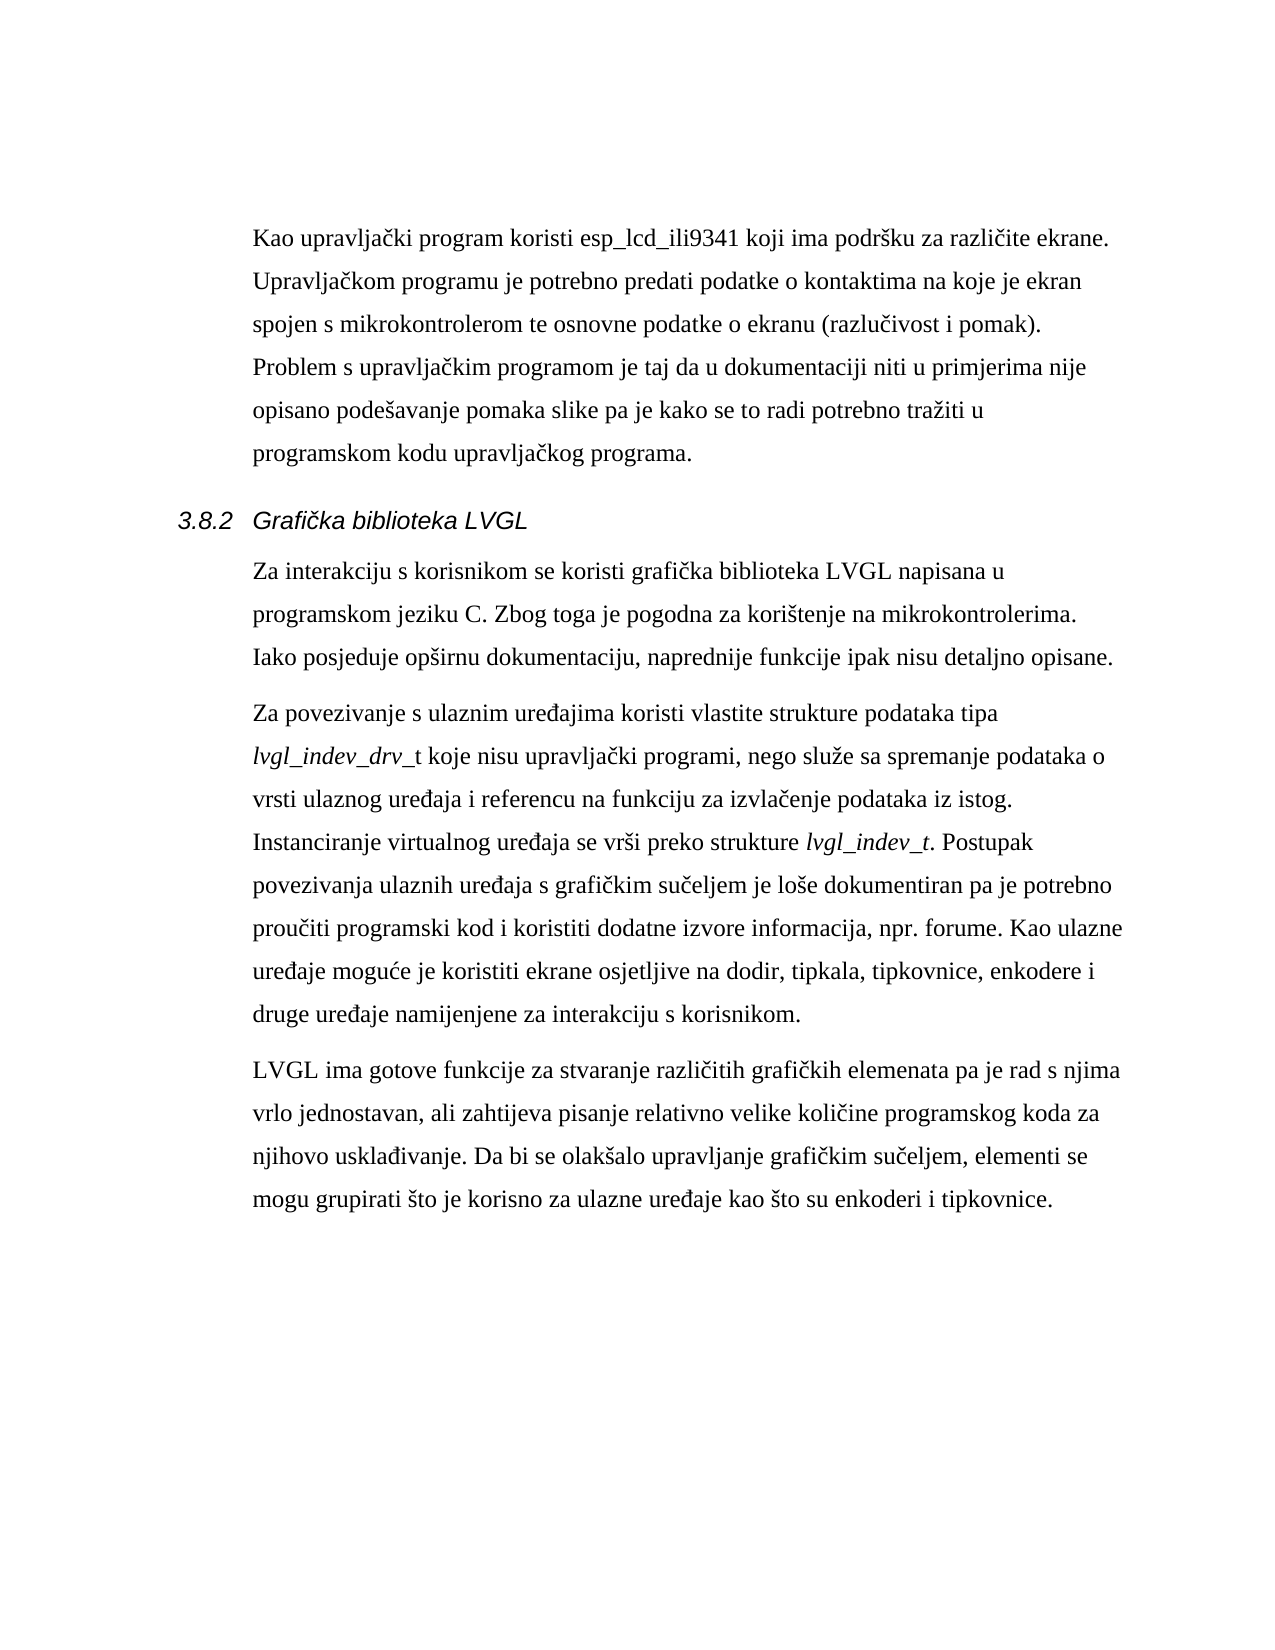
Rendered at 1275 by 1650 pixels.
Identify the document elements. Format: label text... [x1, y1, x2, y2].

text Kao upravljački program koristi esp_lcd_ili9341 koji ima podršku za različite ekrane. Upravljačkom programu je potrebno predati podatke o kontaktima na koje je ekran spojen s mikrokontrolerom te osnovne podatke o ekranu (razlučivost i pomak). Problem s upravljačkim programom je taj da u dokumentaciji niti u primjerima nije opisano podešavanje pomaka slike pa je kako se to radi potrebno tražiti u programskom kodu upravljačkog programa. [252, 223, 1127, 467]
subtitle Grafička biblioteka LVGL [177, 506, 1127, 535]
text Za interakciju s korisnikom se koristi grafička biblioteka LVGL napisana u programskom jeziku C. Zbog toga je pogodna za korištenje na mikrokontrolerima. Iako posjeduje opširnu dokumentaciju, naprednije funkcije ipak nisu detaljno opisane. [252, 556, 1127, 671]
text LVGL ima gotove funkcije za stvaranje različitih grafičkih elemenata pa je rad s njima vrlo jednostavan, ali zahtijeva pisanje relativno velike količine programskog koda za njihovo usklađivanje. Da bi se olakšalo upravljanje grafičkim sučeljem, elementi se mogu grupirati što je korisno za ulazne uređaje kao što su enkoderi i tipkovnice. [252, 1055, 1127, 1213]
text Za povezivanje s ulaznim uređajima koristi vlastite strukture podataka tipa lvgl_indev_drv_t koje nisu upravljački programi, nego služe sa spremanje podataka o vrsti ulaznog uređaja i referencu na funkciju za izvlačenje podataka iz istog. Instanciranje virtualnog uređaja se vrši preko strukture lvgl_indev_t. Postupak povezivanja ulaznih uređaja s grafičkim sučeljem je loše dokumentiran pa je potrebno proučiti programski kod i koristiti dodatne izvore informacija, npr. forume. Kao ulazne uređaje moguće je koristiti ekrane osjetljive na dodir, tipkala, tipkovnice, enkodere i druge uređaje namijenjene za interakciju s korisnikom. [252, 698, 1127, 1028]
